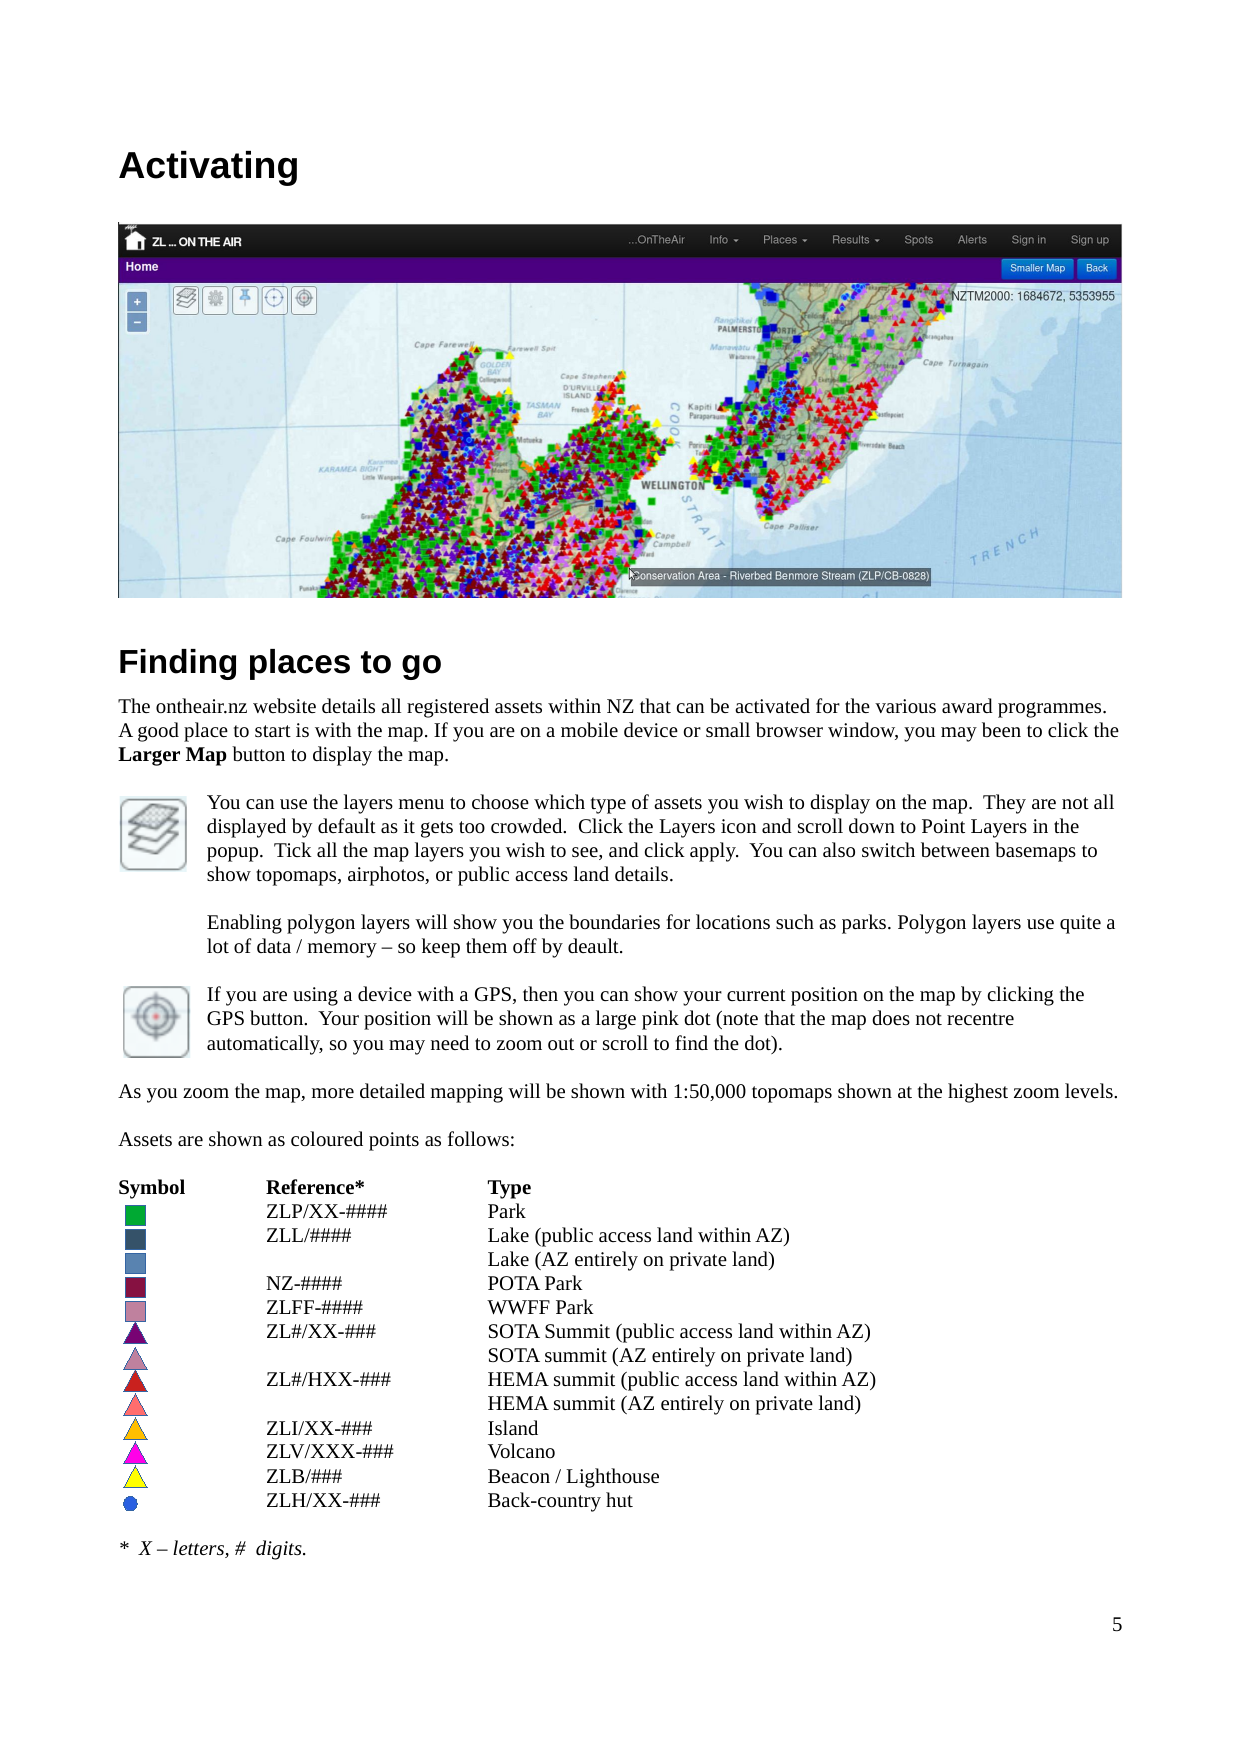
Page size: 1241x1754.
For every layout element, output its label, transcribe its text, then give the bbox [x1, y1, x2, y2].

text ZLI/XX-### Island [118, 1415, 1122, 1439]
text If you are using a device with a GPS, then you can show your current position on the map by clicking the GPS button. Your position will be shown as a large pink dot (note that the map does not recentre automatically, so you may need to zoom out or scroll to find the dot). [207, 982, 1122, 1054]
text ZLL/#### Lake (public access land within AZ) [118, 1223, 1122, 1247]
text As you zoom the map, more detailed mapping will be shown with 1:50,000 topomaps shown at the highest zoom levels. [118, 1078, 1122, 1103]
text ZLB/### Beacon / Lighthouse [118, 1463, 1122, 1488]
text * X – letters, # digits. [118, 1536, 1122, 1560]
text Symbol Reference* Type [118, 1175, 1122, 1199]
text Lake (AZ entirely on private land) [118, 1247, 1122, 1271]
picture [118, 222, 1123, 598]
text HEMA summit (AZ entirely on private land) [118, 1391, 1122, 1415]
text SOTA summit (AZ entirely on private land) [118, 1343, 1122, 1367]
picture [119, 796, 187, 872]
text ZLV/XXX-### Volcano [118, 1439, 1122, 1463]
subtitle Activating [118, 143, 1122, 186]
text ZLFF-#### WWFF Park [118, 1295, 1122, 1319]
text ZL#/XX-### SOTA Summit (public access land within AZ) [137, 1319, 1122, 1343]
picture [123, 986, 191, 1058]
text ZLP/XX-#### Park [118, 1199, 1122, 1223]
text Enabling polygon layers will show you the boundaries for locations such as parks. Polygon layers use quite a lot of data / memory – so keep them off by deault. [207, 910, 1122, 958]
text Assets are shown as coloured points as follows: [118, 1127, 1122, 1151]
subtitle Finding places to go [118, 643, 1122, 681]
text ZLH/XX-### Back-country hut [118, 1488, 1122, 1512]
text The ontheair.nz website details all registered assets within NZ that can be activated for the various award programmes. A good place to start is with the map. If you are on a mobile device or small browser window, you may been to click the Larger Map button to display the map. [118, 693, 1122, 766]
text NZ-#### POTA Park [118, 1271, 1122, 1295]
text ZL#/HXX-### HEMA summit (public access land within AZ) [137, 1367, 1122, 1391]
text You can use the layers menu to choose which type of assets you wish to display on the map. They are not all displayed by default as it gets too crowded. Click the Layers icon and scroll down to Point Layers in the popup. Tick all the map layers you wish to see, and click apply. You can also switch between basemaps to show topomaps, airphotos, or public access land details. [207, 790, 1122, 886]
